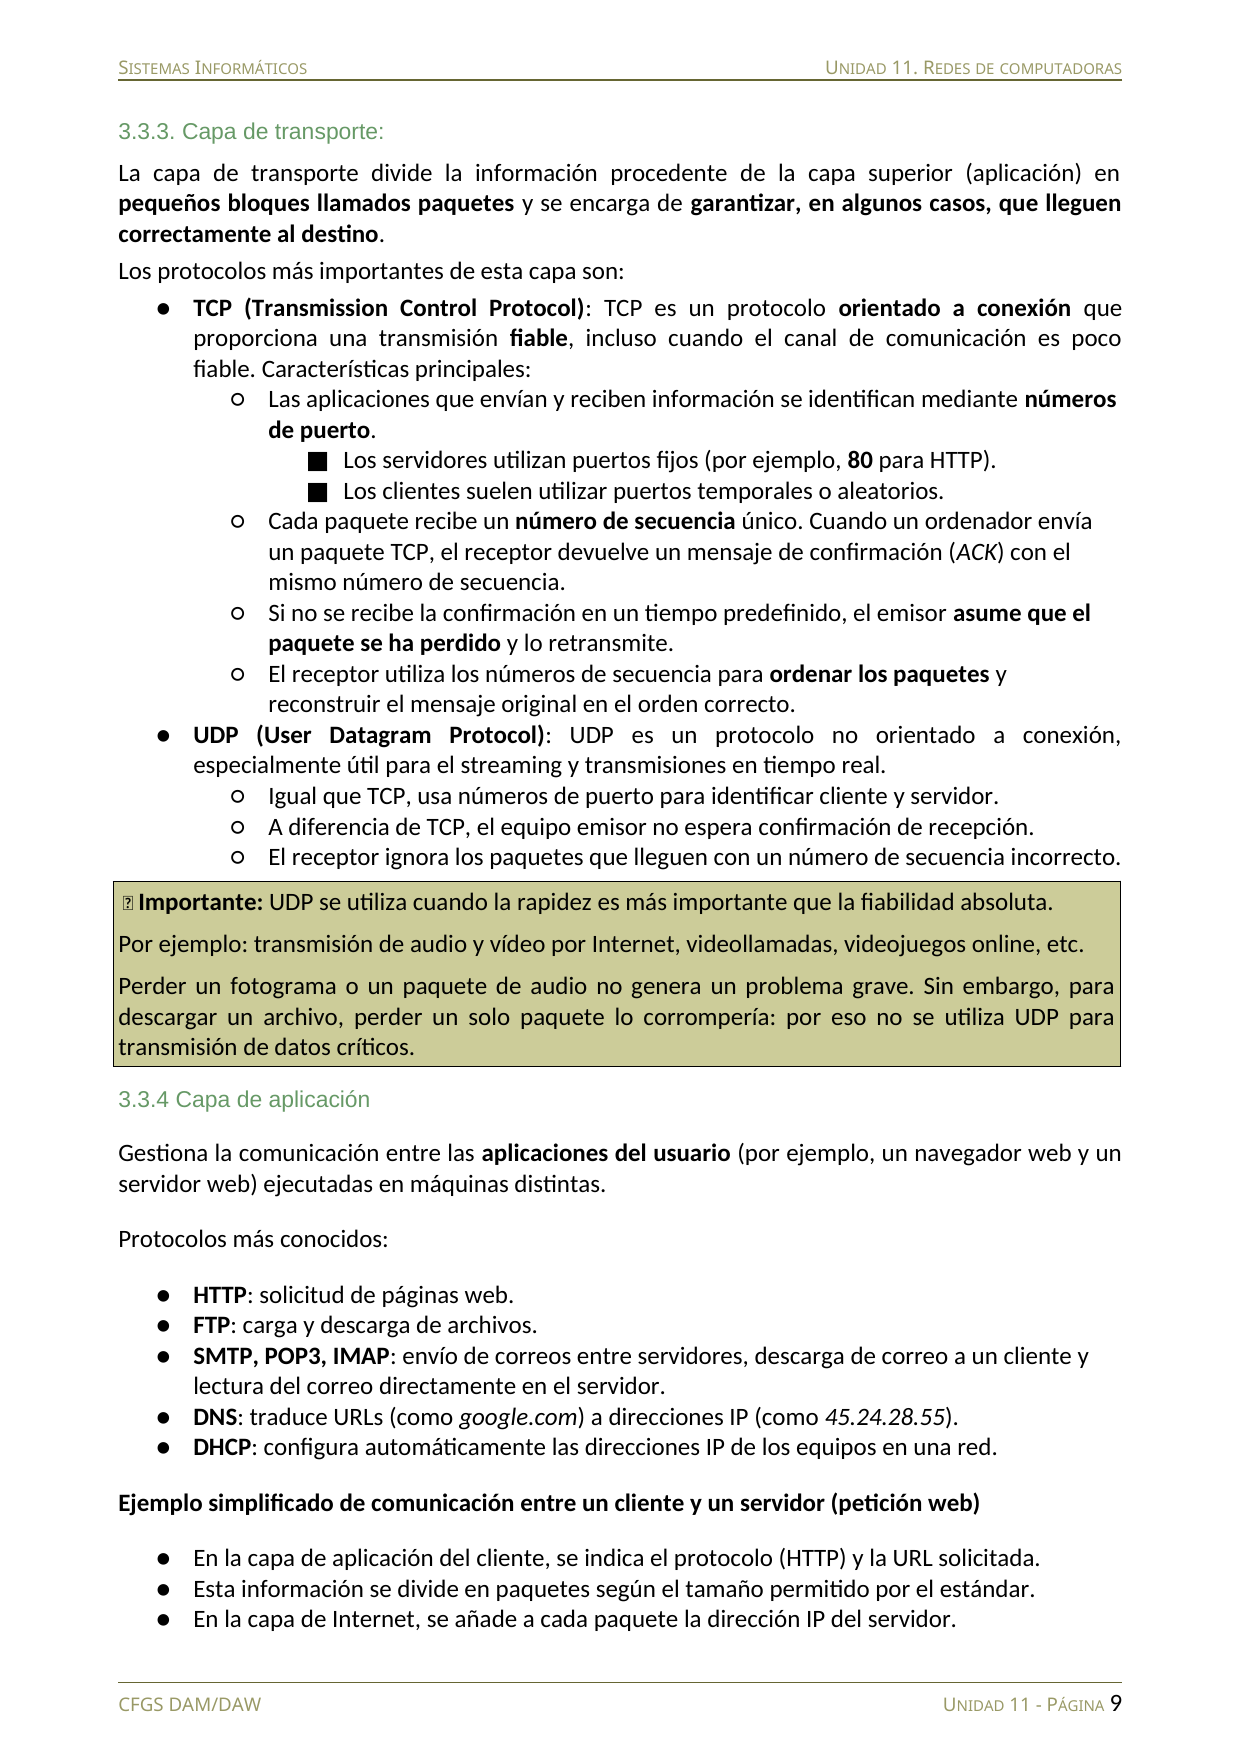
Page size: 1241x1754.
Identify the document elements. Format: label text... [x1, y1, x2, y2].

list Las aplicaciones que envían y reciben información se identifican mediante números de puerto. [231, 383, 1122, 444]
text 📖 Importante: UDP se utiliza cuando la rapidez es más importante que la fiabilidad absoluta. [114, 882, 1120, 916]
list En la capa de Internet, se añade a cada paquete la dirección IP del servidor. [156, 1603, 1122, 1634]
list El receptor utiliza los números de secuencia para ordenar los paquetes y reconstruir el mensaje original en el orden correcto. [231, 658, 1122, 719]
subtitle 3.3.3. Capa de transporte: [118, 118, 1122, 144]
text Gestiona la comunicación entre las aplicaciones del usuario (por ejemplo, un navegador web y un servidor web) ejecutadas en máquinas distintas. [118, 1137, 1122, 1198]
text Por ejemplo: transmisión de audio y vídeo por Internet, videollamadas, videojuegos online, etc. [114, 923, 1120, 958]
list FTP: carga y descarga de archivos. [156, 1309, 1122, 1340]
list HTTP: solicitud de páginas web. [156, 1279, 1122, 1309]
text Perder un fotograma o un paquete de audio no genera un problema grave. Sin embargo, para descargar un archivo, perder un solo paquete lo corrompería: por eso no se utiliza UDP para transmisión de datos críticos. [114, 965, 1120, 1066]
list Cada paquete recibe un número de secuencia único. Cuando un ordenador envía un paquete TCP, el receptor devuelve un mensaje de confirmación (ACK) con el mismo número de secuencia. [231, 505, 1122, 597]
list Los servidores utilizan puertos fijos (por ejemplo, 80 para HTTP). [306, 444, 1122, 475]
list En la capa de aplicación del cliente, se indica el protocolo (HTTP) y la URL solicitada. [156, 1542, 1122, 1573]
text Los protocolos más importantes de esta capa son: [118, 255, 1122, 285]
text Ejemplo simplificado de comunicación entre un cliente y un servidor (petición web) [118, 1487, 1122, 1517]
text Protocolos más conocidos: [118, 1223, 1122, 1254]
list Los clientes suelen utilizar puertos temporales o aleatorios. [306, 475, 1122, 505]
list Igual que TCP, usa números de puerto para identificar cliente y servidor. [231, 780, 1122, 811]
list A diferencia de TCP, el equipo emisor no espera confirmación de recepción. [231, 811, 1122, 841]
list El receptor ignora los paquetes que lleguen con un número de secuencia incorrecto. [231, 841, 1122, 872]
list Esta información se divide en paquetes según el tamaño permitido por el estándar. [156, 1573, 1122, 1603]
list Si no se recibe la confirmación en un tiempo predefinido, el emisor asume que el paquete se ha perdido y lo retransmite. [231, 597, 1122, 658]
list DNS: traduce URLs (como google.com) a direcciones IP (como 45.24.28.55). [156, 1401, 1122, 1431]
list TCP (Transmission Control Protocol): TCP es un protocolo orientado a conexión que proporciona una transmisión fiable, incluso cuando el canal de comunicación es poco fiable. Características principales: [156, 292, 1122, 383]
list UDP (User Datagram Protocol): UDP es un protocolo no orientado a conexión, especialmente útil para el streaming y transmisiones en tiempo real. [156, 719, 1122, 780]
list SMTP, POP3, IMAP: envío de correos entre servidores, descarga de correo a un cliente y lectura del correo directamente en el servidor. [156, 1340, 1122, 1401]
subtitle 3.3.4 Capa de aplicación [118, 1086, 1122, 1112]
list DHCP: configura automáticamente las direcciones IP de los equipos en una red. [156, 1431, 1122, 1462]
text La capa de transporte divide la información procedente de la capa superior (aplicación) en pequeños bloques llamados paquetes y se encarga de garantizar, en algunos casos, que lleguen correctamente al destino. [118, 157, 1122, 248]
